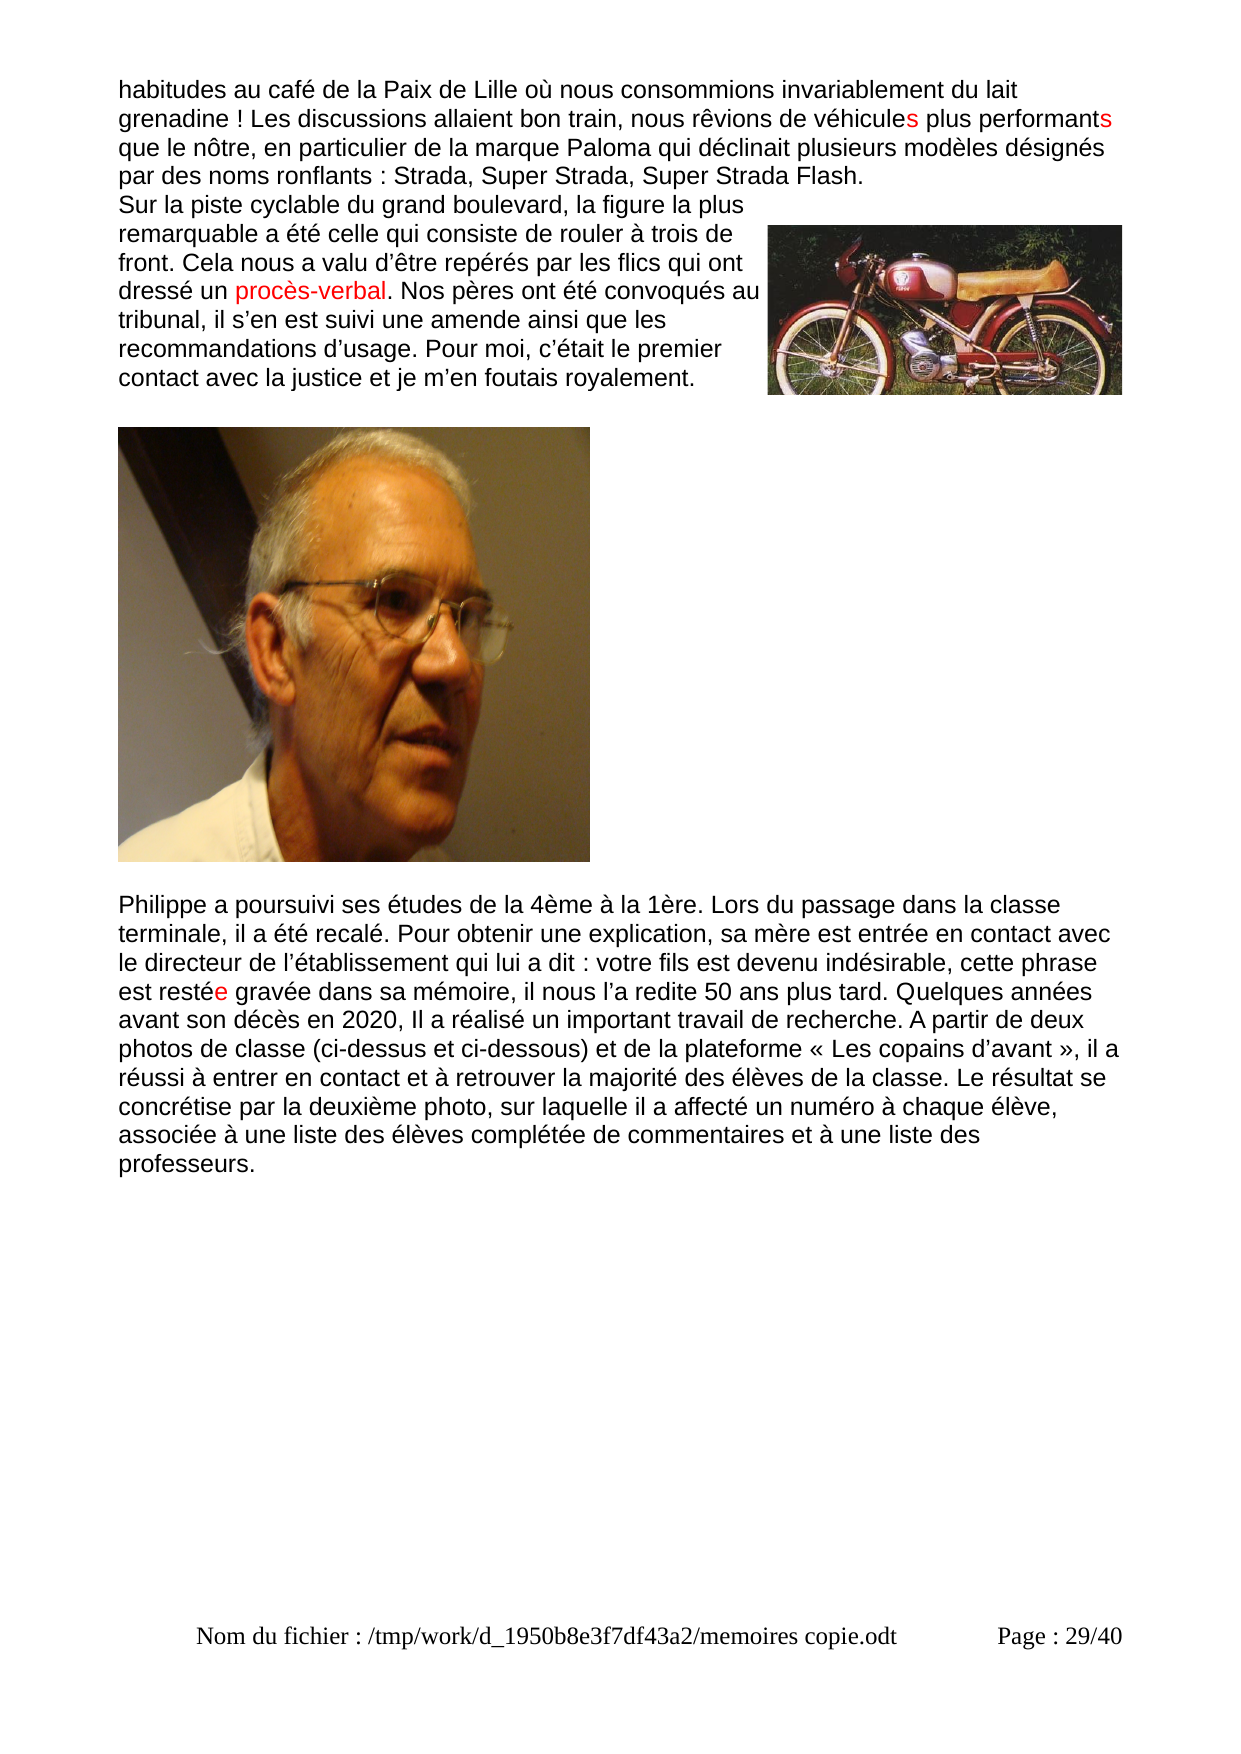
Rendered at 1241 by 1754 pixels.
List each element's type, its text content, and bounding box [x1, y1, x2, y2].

text Illustration 33: Paloma [768, 231, 1122, 254]
text Philippe a poursuivi ses études de la 4ème à la 1ère. Lors du passage dans la classe terminale, il a été recalé. Pour obtenir une explication, sa mère est entrée en contact avec le directeur de l’établissement qui lui a dit : votre fils est devenu indésirable, cette phrase est restée gravée dans sa mémoire, il nous l’a redite 50 ans plus tard. Quelques années avant son décès en 2020, Il a réalisé un important travail de recherche. A partir de deux photos de classe (ci-dessus et ci-dessous) et de la plateforme « Les copains d’avant », il a réussi à entrer en contact et à retrouver la majorité des élèves de la classe. Le résultat se concrétise par la deuxième photo, sur laquelle il a affecté un numéro à chaque élève, associée à une liste des élèves complétée de commentaires et à une liste des professeurs. [118, 919, 1122, 1207]
text Illustration 34: Philippe Campion [118, 432, 590, 455]
text Sur la piste cyclable du grand boulevard, la figure la plus remarquable a été celle qui consiste de rouler à trois de front. Cela nous a valu d’être repérés par les flics qui ont dressé un procès-verbal. Nos pères ont été convoqués au tribunal, il s’en est suivi une amende ainsi que les recommandations d’usage. Pour moi, c’était le premier contact avec la justice et je m’en foutais royalement. [118, 219, 1122, 890]
text Durant ces années passées avec lui, la mobylette était au centre de toutes les conversations et était l’objet de performances en tout genre. Plusieurs d’entre nous en possédaient une. Je me souviens précisément du trio Campion/Danchain/Leruste. Pour nous protéger de la pluie mais également pour nous faire remarquer, nous avions adopté le ciré jaune. Nous pouvons imaginer les trois ados que nous étions, chacun équipé de ce fameux ciré jaune, sur leur mobylette bleue, ayant pour objectif la performance de vitesse. Nous avions pris nos habitudes au café de la Paix de Lille où nous consommions invariablement du lait grenadine ! Les discussions allaient bon train, nous rêvions de véhicules plus performants que le nôtre, en particulier de la marque Paloma qui déclinait plusieurs modèles désignés par des noms ronflants : Strada, Super Strada, Super Strada Flash. [118, 75, 1122, 219]
